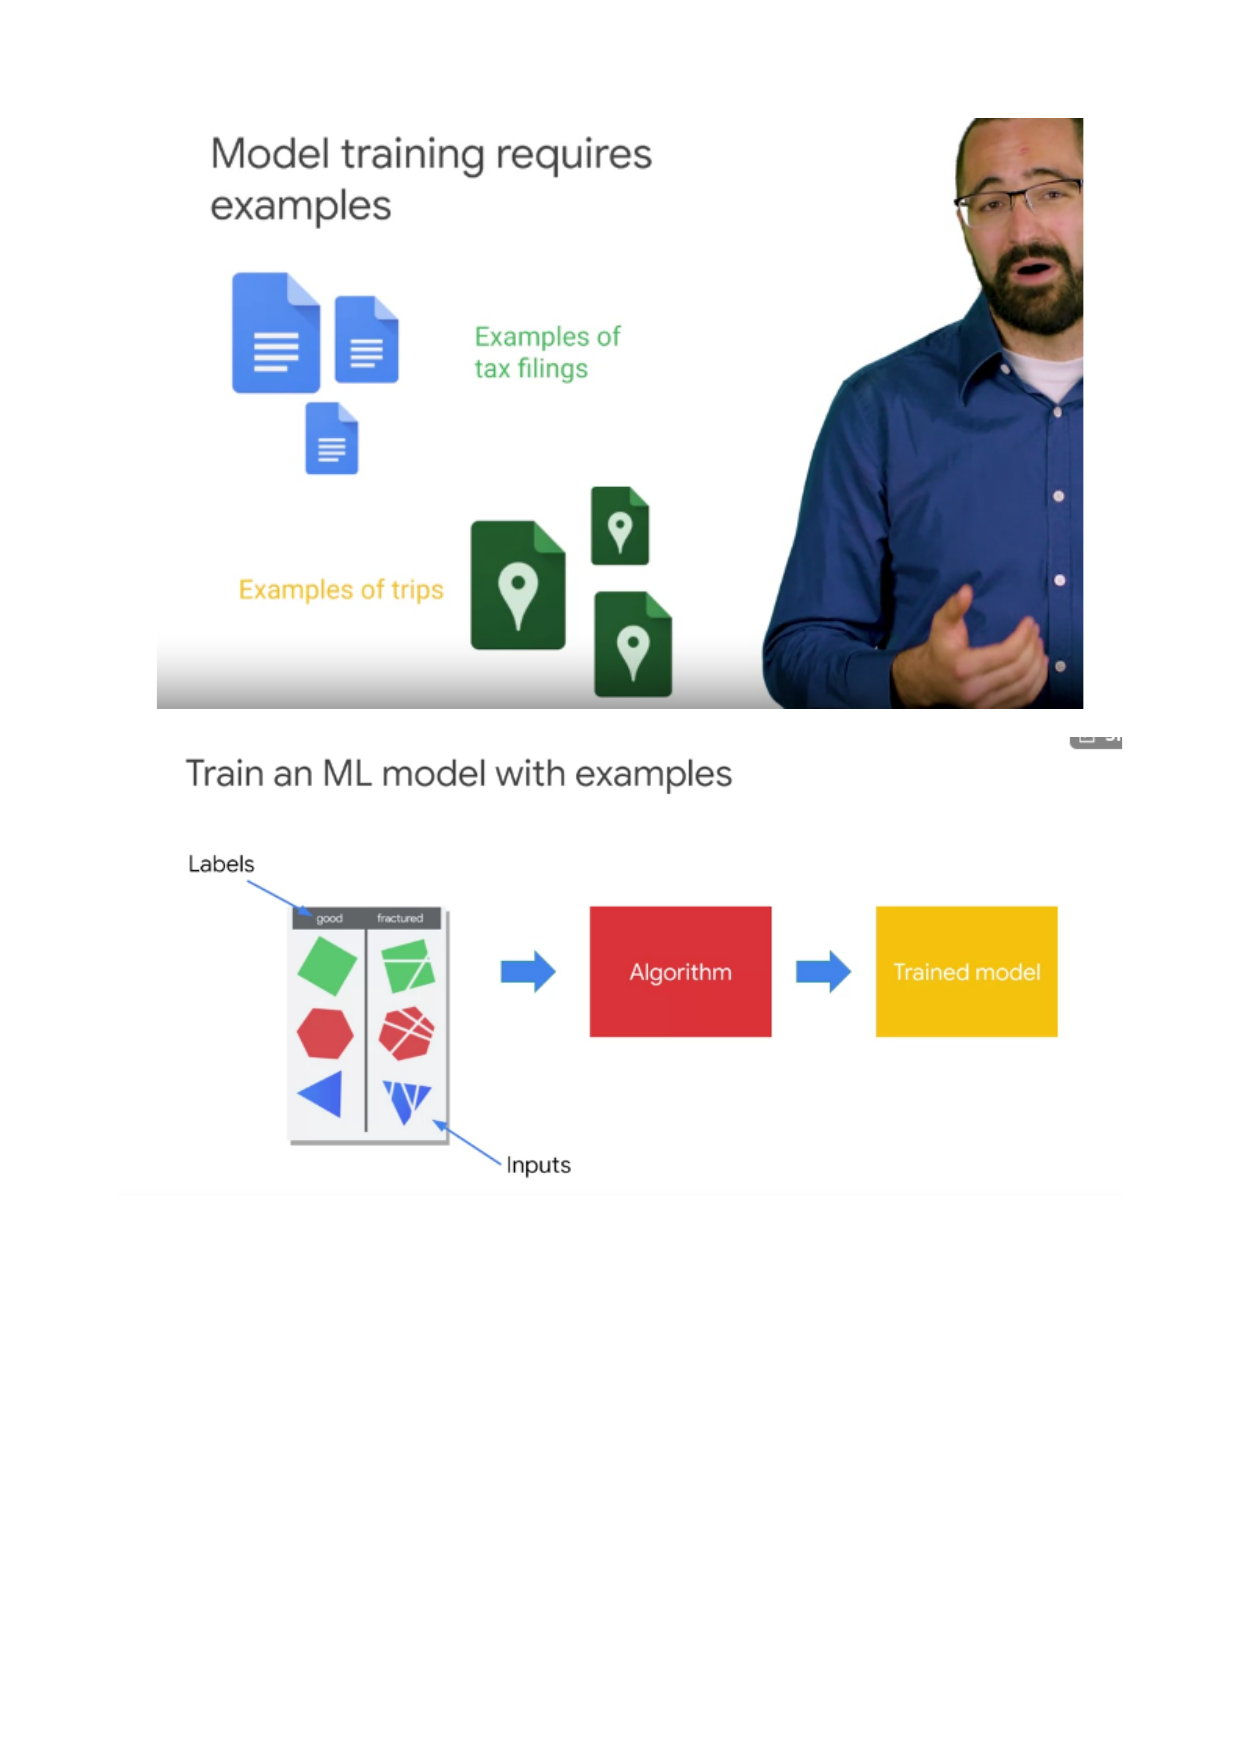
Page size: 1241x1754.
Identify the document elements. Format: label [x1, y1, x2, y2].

picture [118, 737, 1123, 1196]
picture [156, 118, 1084, 709]
